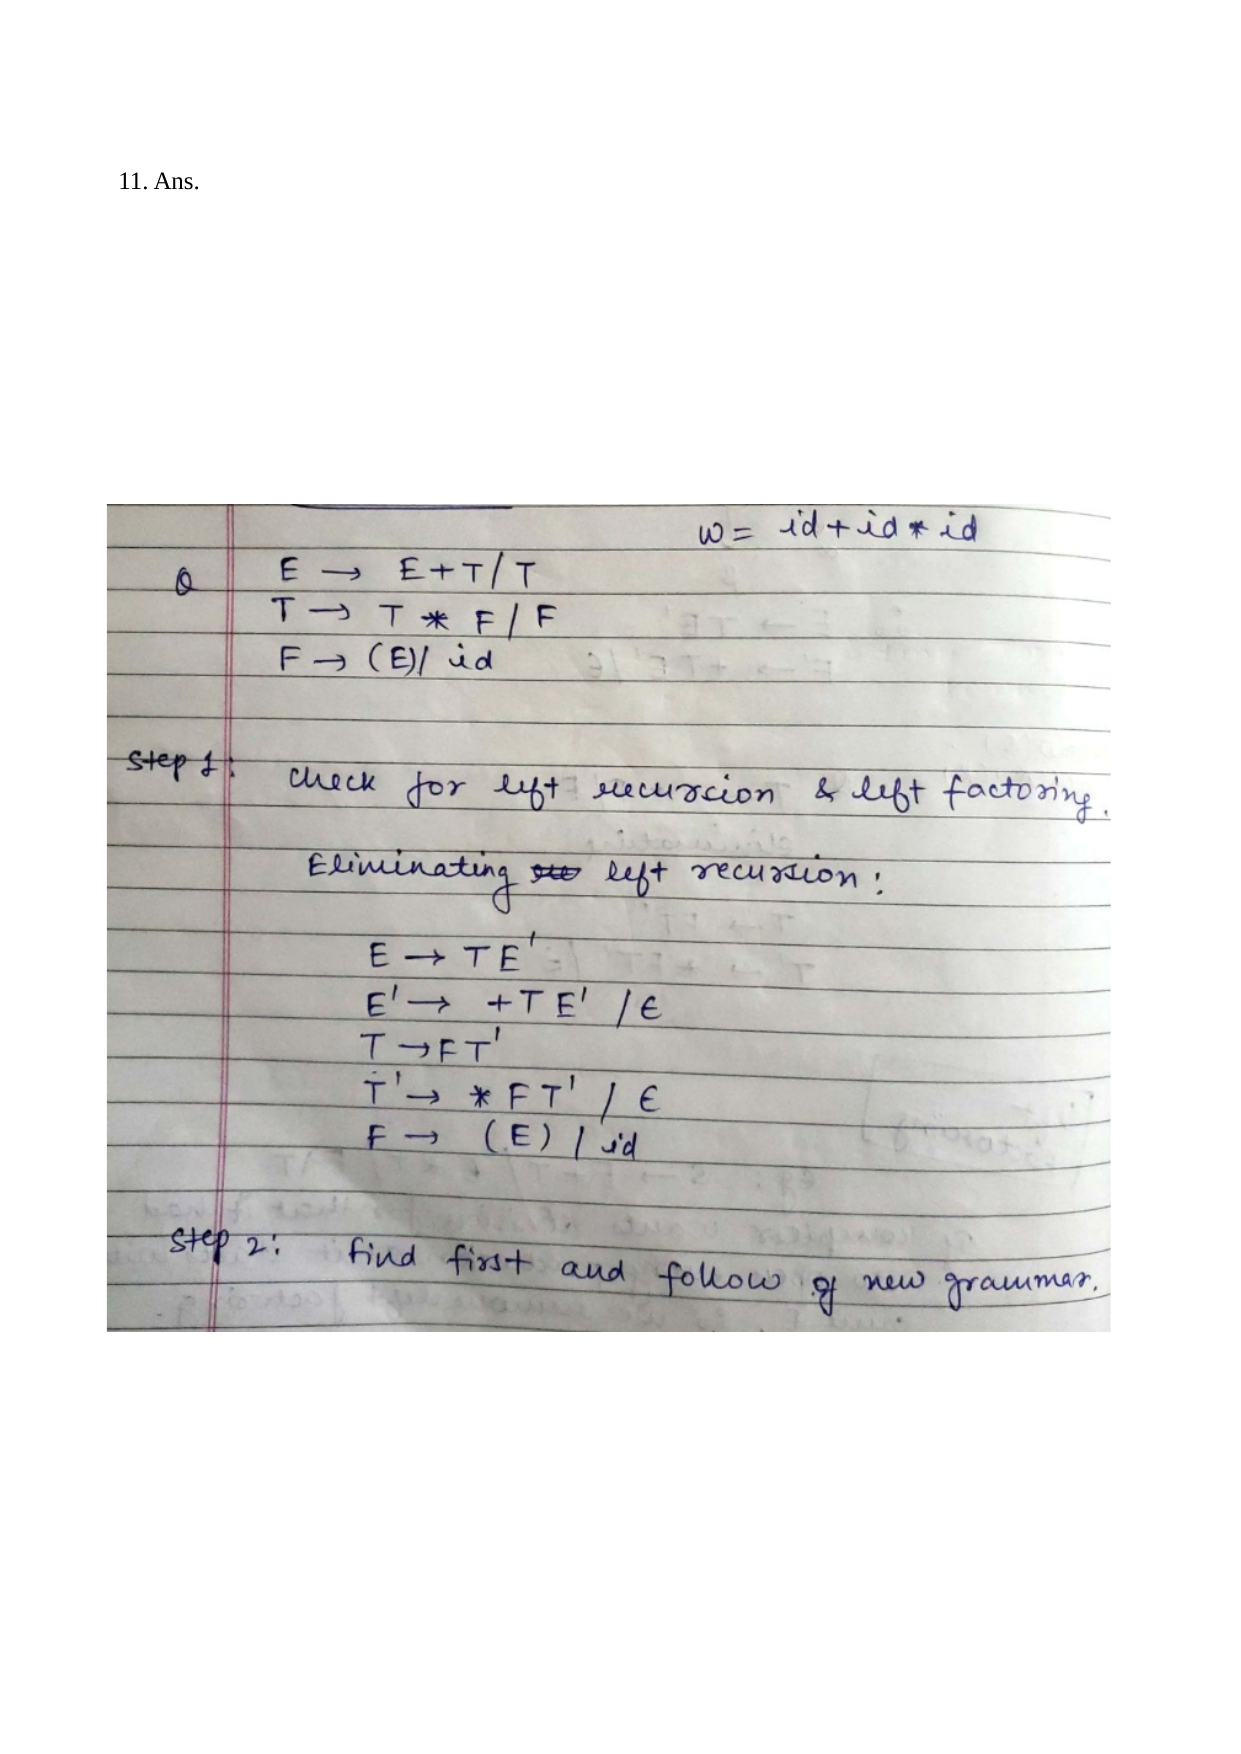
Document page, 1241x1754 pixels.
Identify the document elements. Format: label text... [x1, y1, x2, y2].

text 11. Ans. [118, 166, 1122, 194]
picture [106, 504, 1111, 1332]
